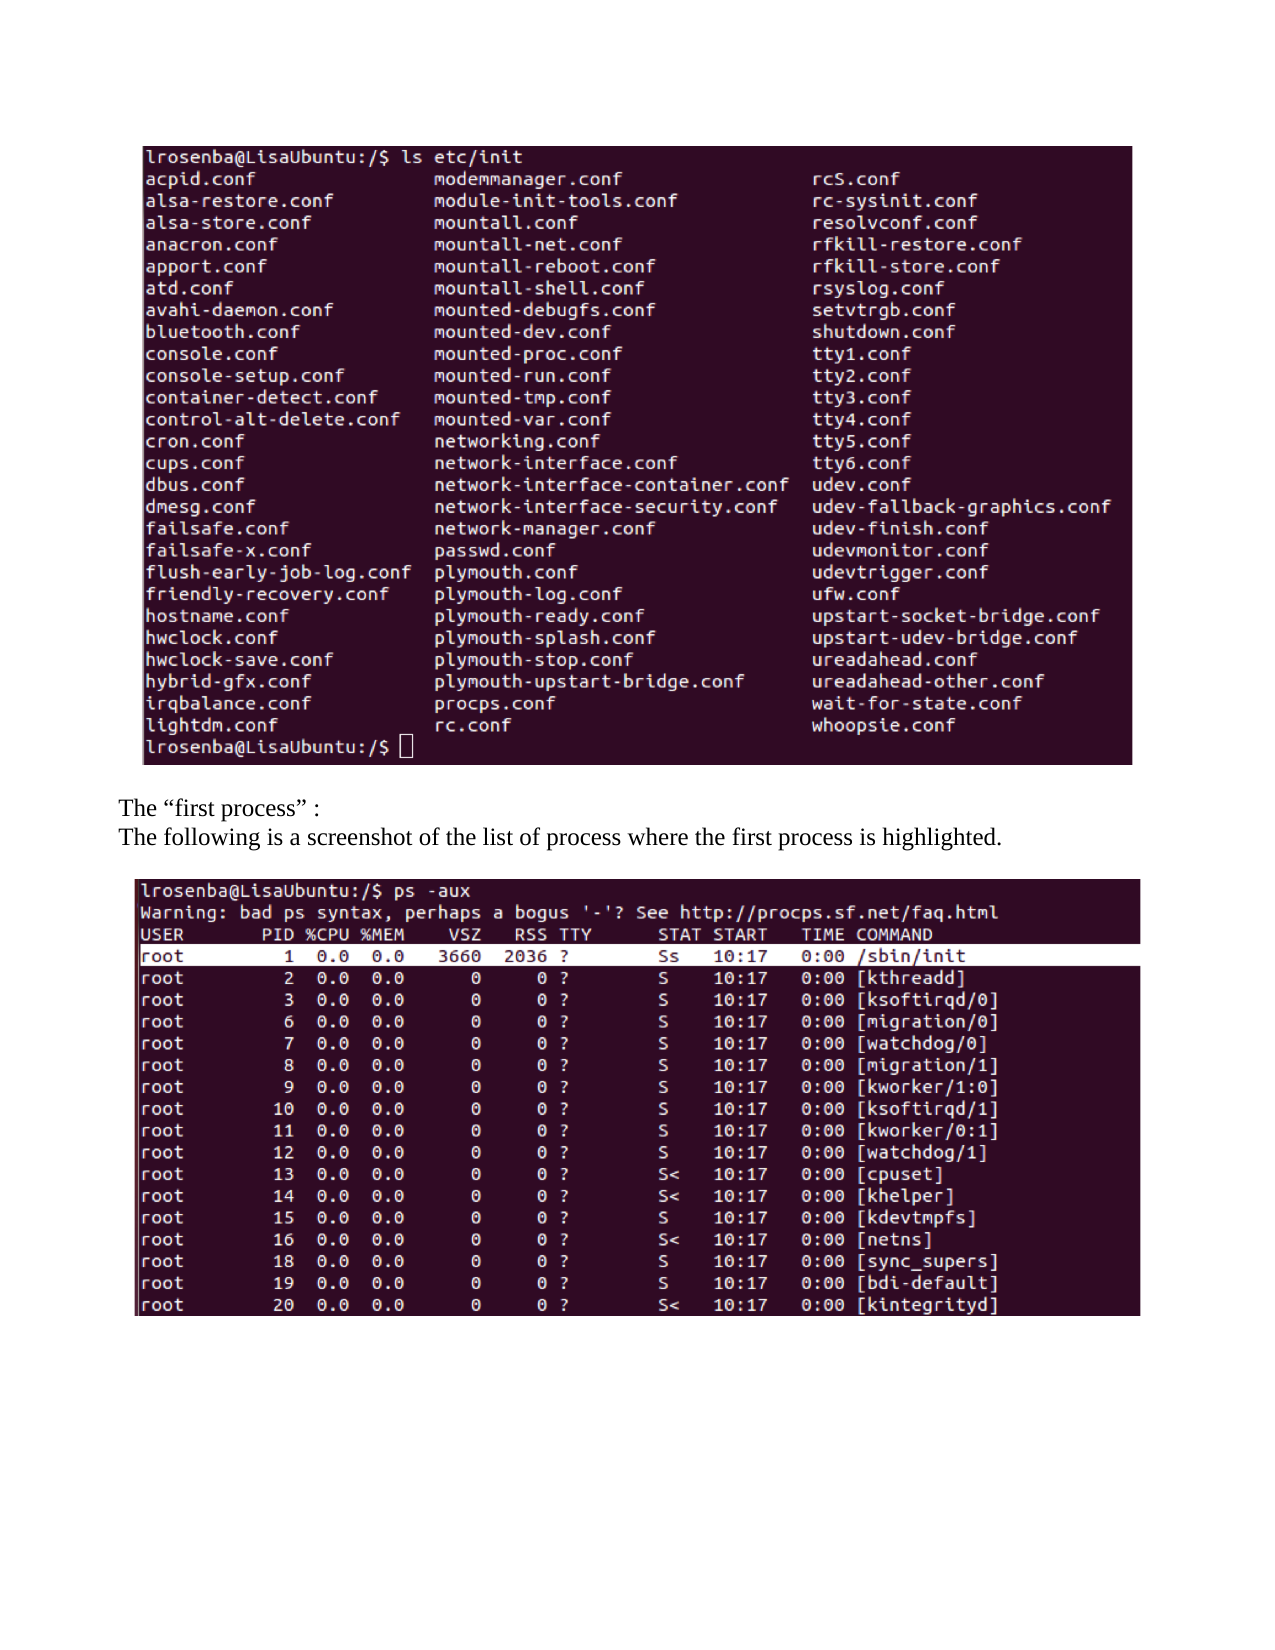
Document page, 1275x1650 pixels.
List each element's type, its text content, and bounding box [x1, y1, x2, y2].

picture [134, 879, 1141, 1316]
text The “first process” : [118, 793, 1157, 822]
text The following is a screenshot of the list of process where the first process is highlighted. [118, 822, 1157, 850]
picture [142, 146, 1133, 765]
